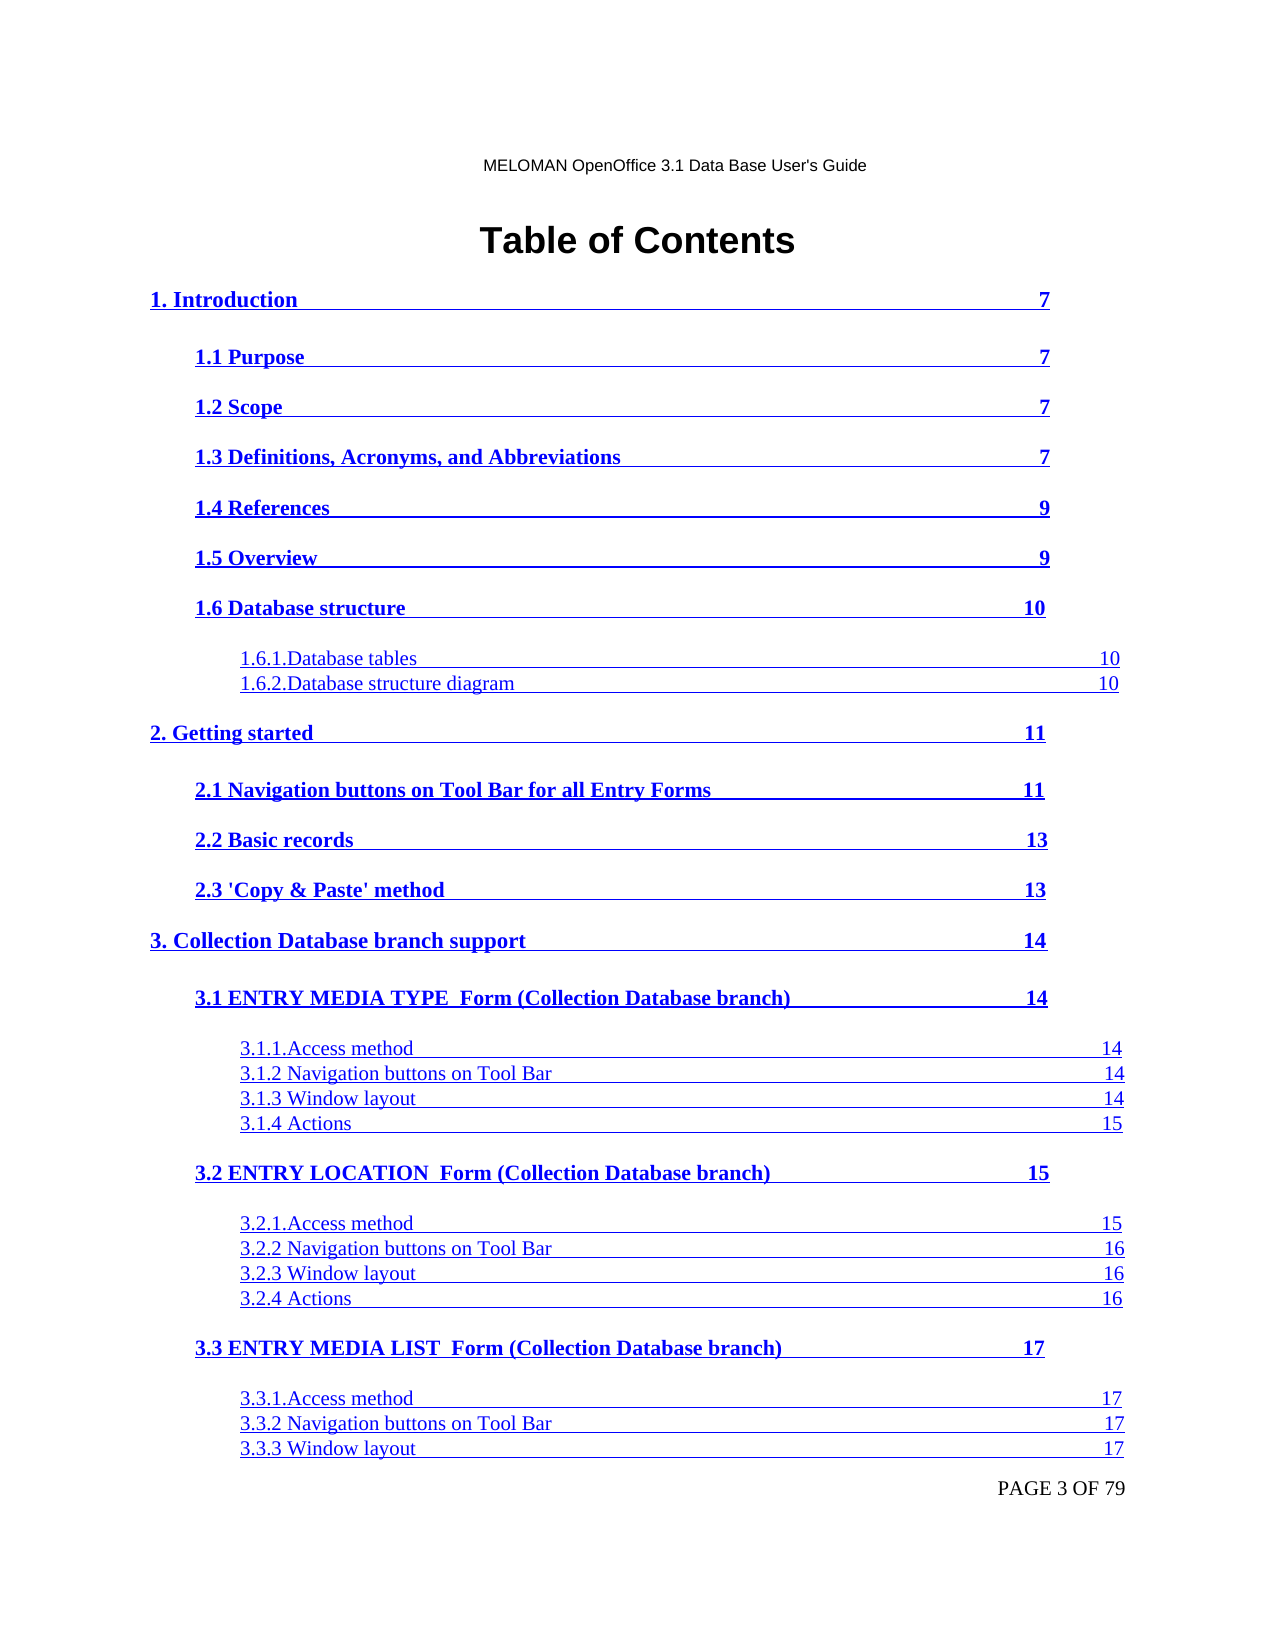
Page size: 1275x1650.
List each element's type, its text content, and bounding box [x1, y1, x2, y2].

text 3.1.2 Navigation buttons on Tool Bar 14 [240, 1060, 1125, 1082]
text 2. Getting started 11 [150, 720, 1050, 745]
text 1.1 Purpose 7 [195, 344, 1050, 366]
text 3. Collection Database branch support 14 [150, 927, 1050, 953]
text 1.6.2.Database structure diagram 10 [240, 670, 1125, 695]
text 3.3.2 Navigation buttons on Tool Bar 17 [240, 1410, 1125, 1432]
text 2.2 Basic records 13 [195, 827, 1050, 852]
text 1.5 Overview 9 [195, 545, 1050, 566]
text 1.6.1.Database tables 10 [240, 645, 1125, 670]
text 3.2.2 Navigation buttons on Tool Bar 16 [240, 1235, 1125, 1257]
text 1.2 Scope 7 [195, 394, 1050, 416]
text 3.1 ENTRY MEDIA TYPE Form (Collection Database branch) 14 [195, 985, 1050, 1010]
text 3.2.3 Window layout 16 [240, 1260, 1125, 1285]
text 3.1.4 Actions 15 [240, 1110, 1125, 1135]
text 2.3 'Copy & Paste' method 13 [195, 877, 1050, 902]
text 3.2 ENTRY LOCATION Form (Collection Database branch) 15 [195, 1160, 1050, 1182]
text 1.6 Database structure 10 [195, 595, 1050, 620]
text 3.3.3 Window layout 17 [240, 1435, 1125, 1460]
text 1. Introduction 7 [150, 286, 1050, 309]
title Table of Contents [150, 218, 1125, 261]
text 3.1.3 Window layout 14 [240, 1085, 1125, 1110]
text 3.2.4 Actions 16 [240, 1285, 1125, 1310]
text 1.4 References 9 [195, 494, 1050, 516]
text 3.3.1.Access method 17 [240, 1385, 1125, 1410]
text 1.3 Definitions, Acronyms, and Abbreviations 7 [195, 444, 1050, 466]
text 2.1 Navigation buttons on Tool Bar for all Entry Forms 11 [195, 777, 1050, 802]
text 3.3 ENTRY MEDIA LIST Form (Collection Database branch) 17 [195, 1335, 1050, 1360]
text 3.2.1.Access method 15 [240, 1210, 1125, 1235]
text 3.1.1.Access method 14 [240, 1035, 1125, 1060]
